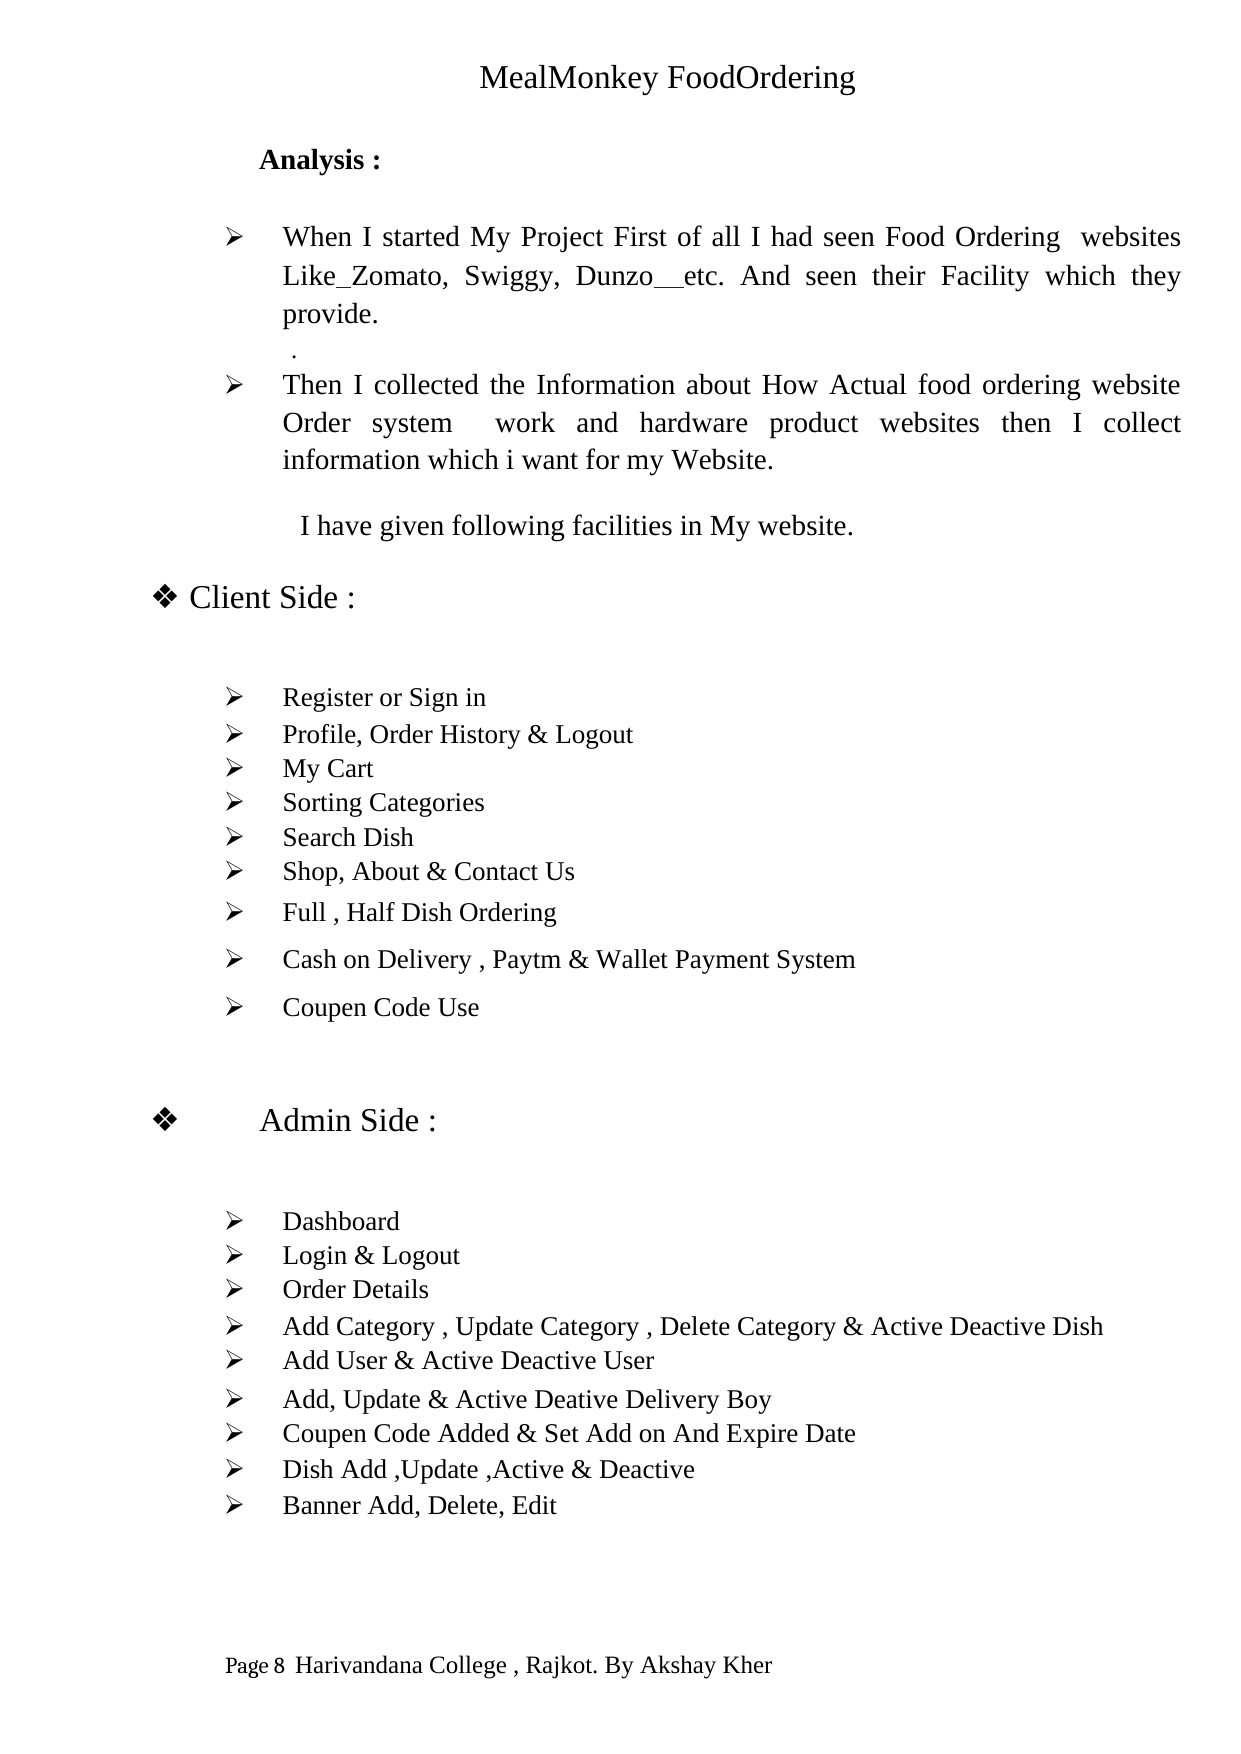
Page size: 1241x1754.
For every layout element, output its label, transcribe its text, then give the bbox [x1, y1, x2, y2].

list Add Category , Update Category , Delete Category & Active Deactive Dish [223, 1310, 1182, 1341]
list Add User & Active Deactive User [223, 1344, 1182, 1375]
list Sorting Categories [223, 787, 1182, 818]
list Cash on Delivery , Paytm & Wallet Payment System [223, 943, 1182, 975]
list Search Dish [223, 821, 1182, 852]
text Analysis : [150, 142, 1185, 176]
list Shop, About & Contact Us [223, 855, 1182, 886]
list Login & Logout [223, 1239, 1182, 1271]
list Register or Sign in [223, 682, 1182, 713]
text ❖ Admin Side : [150, 1095, 1185, 1141]
list Dish Add ,Update ,Active & Deactive [223, 1453, 1182, 1484]
list Coupen Code Use [223, 991, 1182, 1022]
list Banner Add, Delete, Edit [223, 1489, 1182, 1520]
text ❖ Client Side : [150, 573, 1185, 618]
list Coupen Code Added & Set Add on And Expire Date [223, 1417, 1182, 1448]
list Then I collected the Information about How Actual food ordering website Order system work and hardware product websites then I collect information which i want for my Website. [223, 367, 1182, 476]
list Order Details [223, 1273, 1182, 1305]
text I have given following facilities in My website. [300, 508, 1182, 542]
list Dashboard [223, 1205, 1182, 1236]
list Add, Update & Active Deative Delivery Boy [223, 1383, 1182, 1414]
list My Cart [223, 752, 1182, 783]
list Full , Half Dish Ordering [223, 896, 1182, 927]
list When I started My Project First of all I had seen Food Ordering websites Like Zomato, Swiggy, Dunzo etc. And seen their Facility which they provide. [223, 219, 1182, 330]
list Profile, Order History & Logout [223, 718, 1182, 749]
text . [291, 335, 1182, 364]
